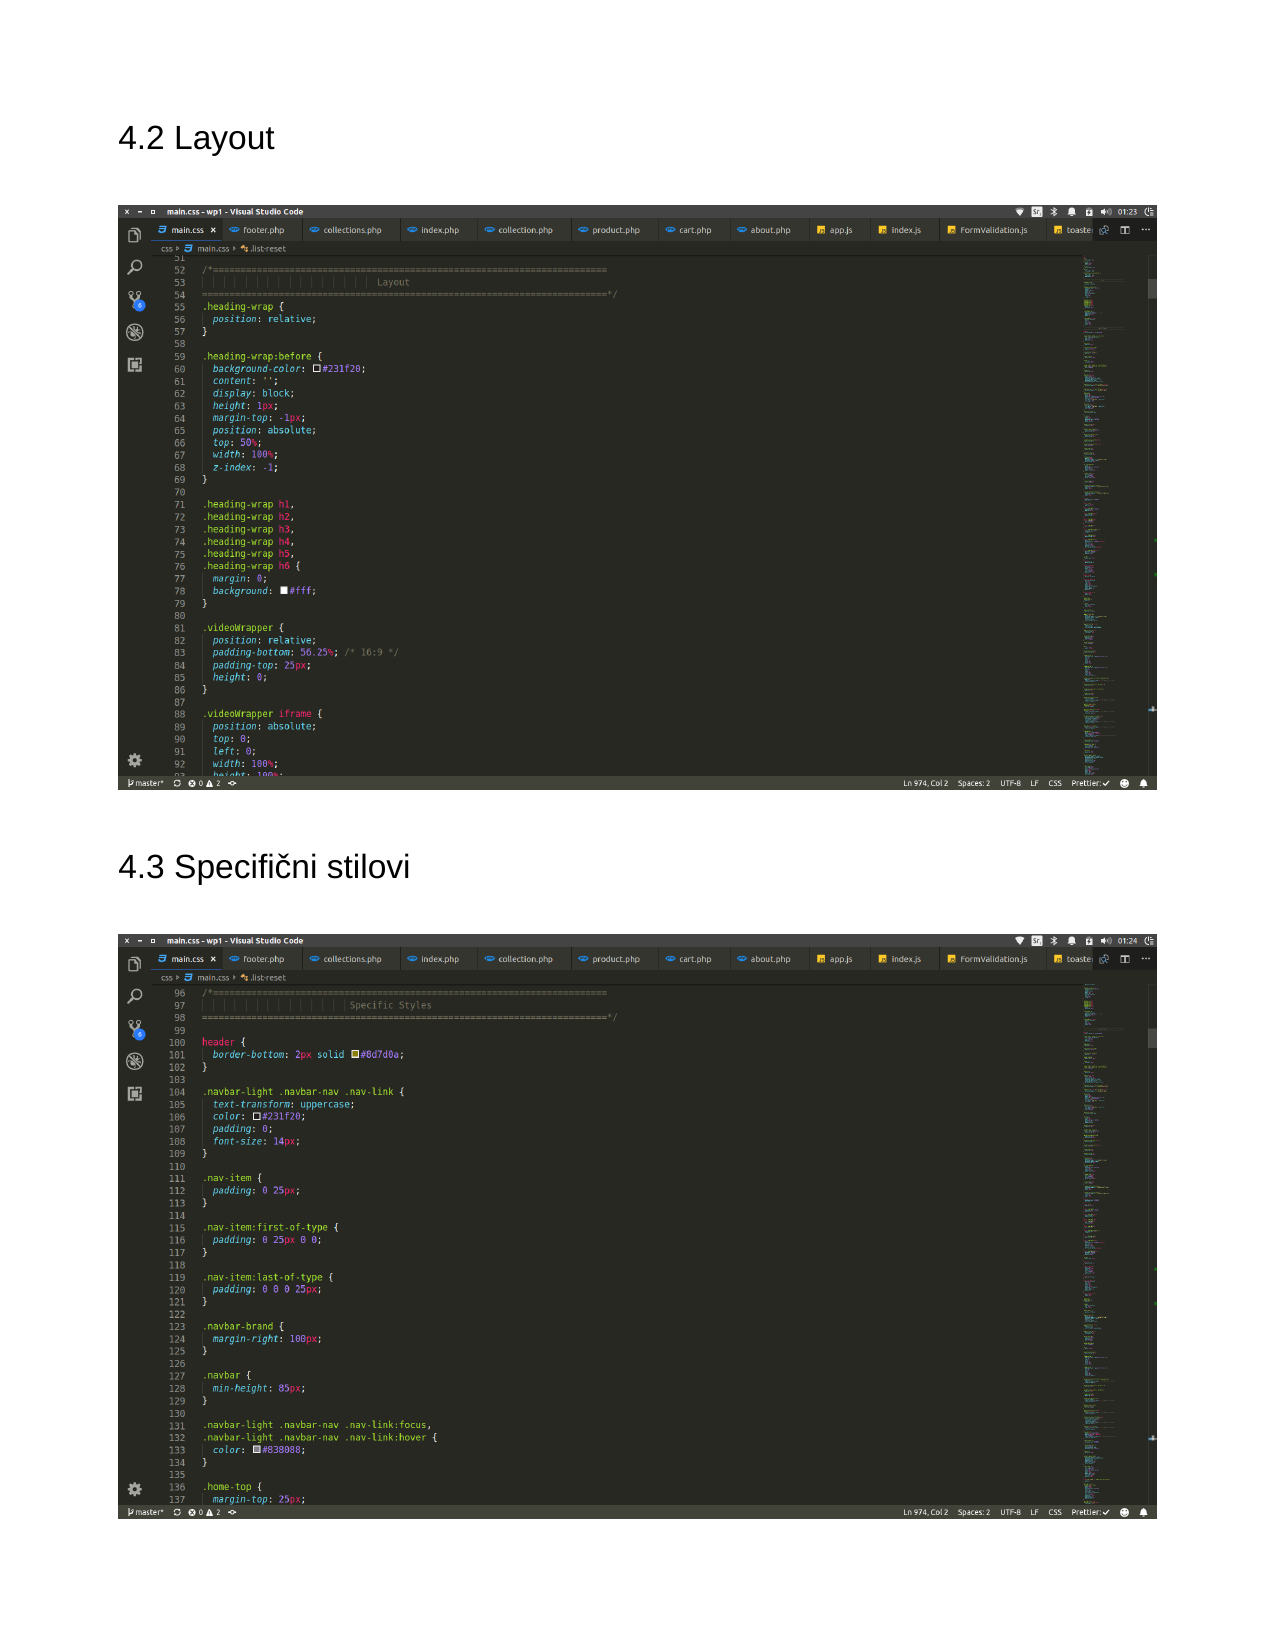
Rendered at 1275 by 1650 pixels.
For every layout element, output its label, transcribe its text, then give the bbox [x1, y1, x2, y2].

subtitle 4.3 Specifični stilovi [118, 847, 1157, 886]
picture [118, 934, 1157, 1519]
subtitle 4.2 Layout [118, 118, 1157, 157]
picture [118, 205, 1157, 790]
